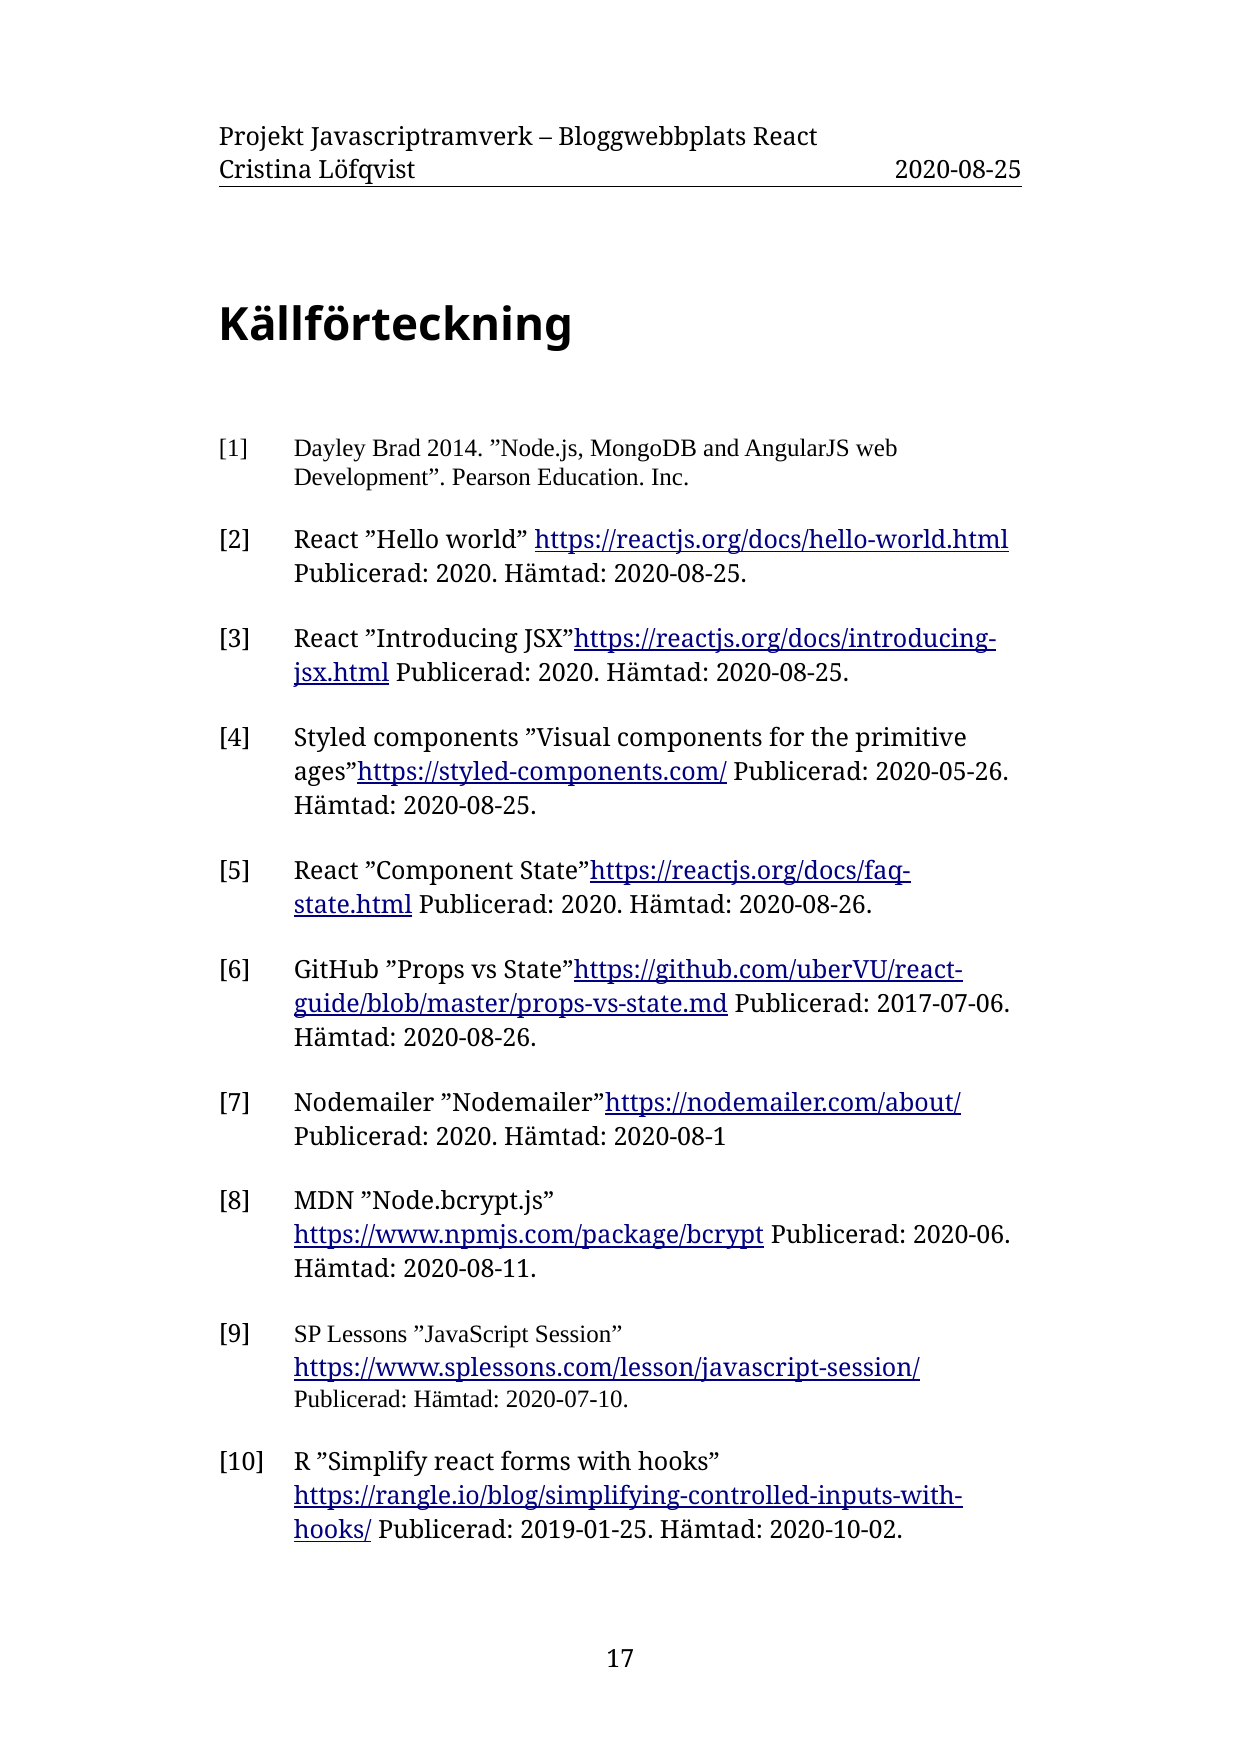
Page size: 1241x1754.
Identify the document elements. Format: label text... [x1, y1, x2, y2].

subtitle Källförteckning [218, 291, 1022, 353]
list GitHub ”Props vs State”https://github.com/uberVU/react-guide/blob/master/props-vs-state.md Publicerad: 2017-07-06. Hämtad: 2020-08-26. [218, 951, 1022, 1053]
list MDN ”Node.bcrypt.js” https://www.npmjs.com/package/bcrypt Publicerad: 2020-06. Hämtad: 2020-08-11. [218, 1183, 1022, 1285]
list React ”Introducing JSX”https://reactjs.org/docs/introducing-jsx.html Publicerad: 2020. Hämtad: 2020-08-25. [218, 621, 1022, 689]
list R ”Simplify react forms with hooks” https://rangle.io/blog/simplifying-controlled-inputs-with-hooks/ Publicerad: 2019-01-25. Hämtad: 2020-10-02. [218, 1443, 1022, 1546]
list SP Lessons ”JavaScript Session” https://www.splessons.com/lesson/javascript-session/ Publicerad: Hämtad: 2020-07-10. [218, 1316, 1022, 1413]
list React ”Hello world” https://reactjs.org/docs/hello-world.html Publicerad: 2020. Hämtad: 2020-08-25. [218, 522, 1022, 590]
list React ”Component State”https://reactjs.org/docs/faq-state.html Publicerad: 2020. Hämtad: 2020-08-26. [218, 852, 1022, 921]
list Styled components ”Visual components for the primitive ages”https://styled-components.com/ Publicerad: 2020-05-26. Hämtad: 2020-08-25. [218, 719, 1022, 822]
list Dayley Brad 2014. ”Node.js, MongoDB and AngularJS web Development”. Pearson Education. Inc. [218, 433, 1022, 491]
list Nodemailer ”Nodemailer”https://nodemailer.com/about/ Publicerad: 2020. Hämtad: 2020-08-1 [218, 1084, 1022, 1152]
